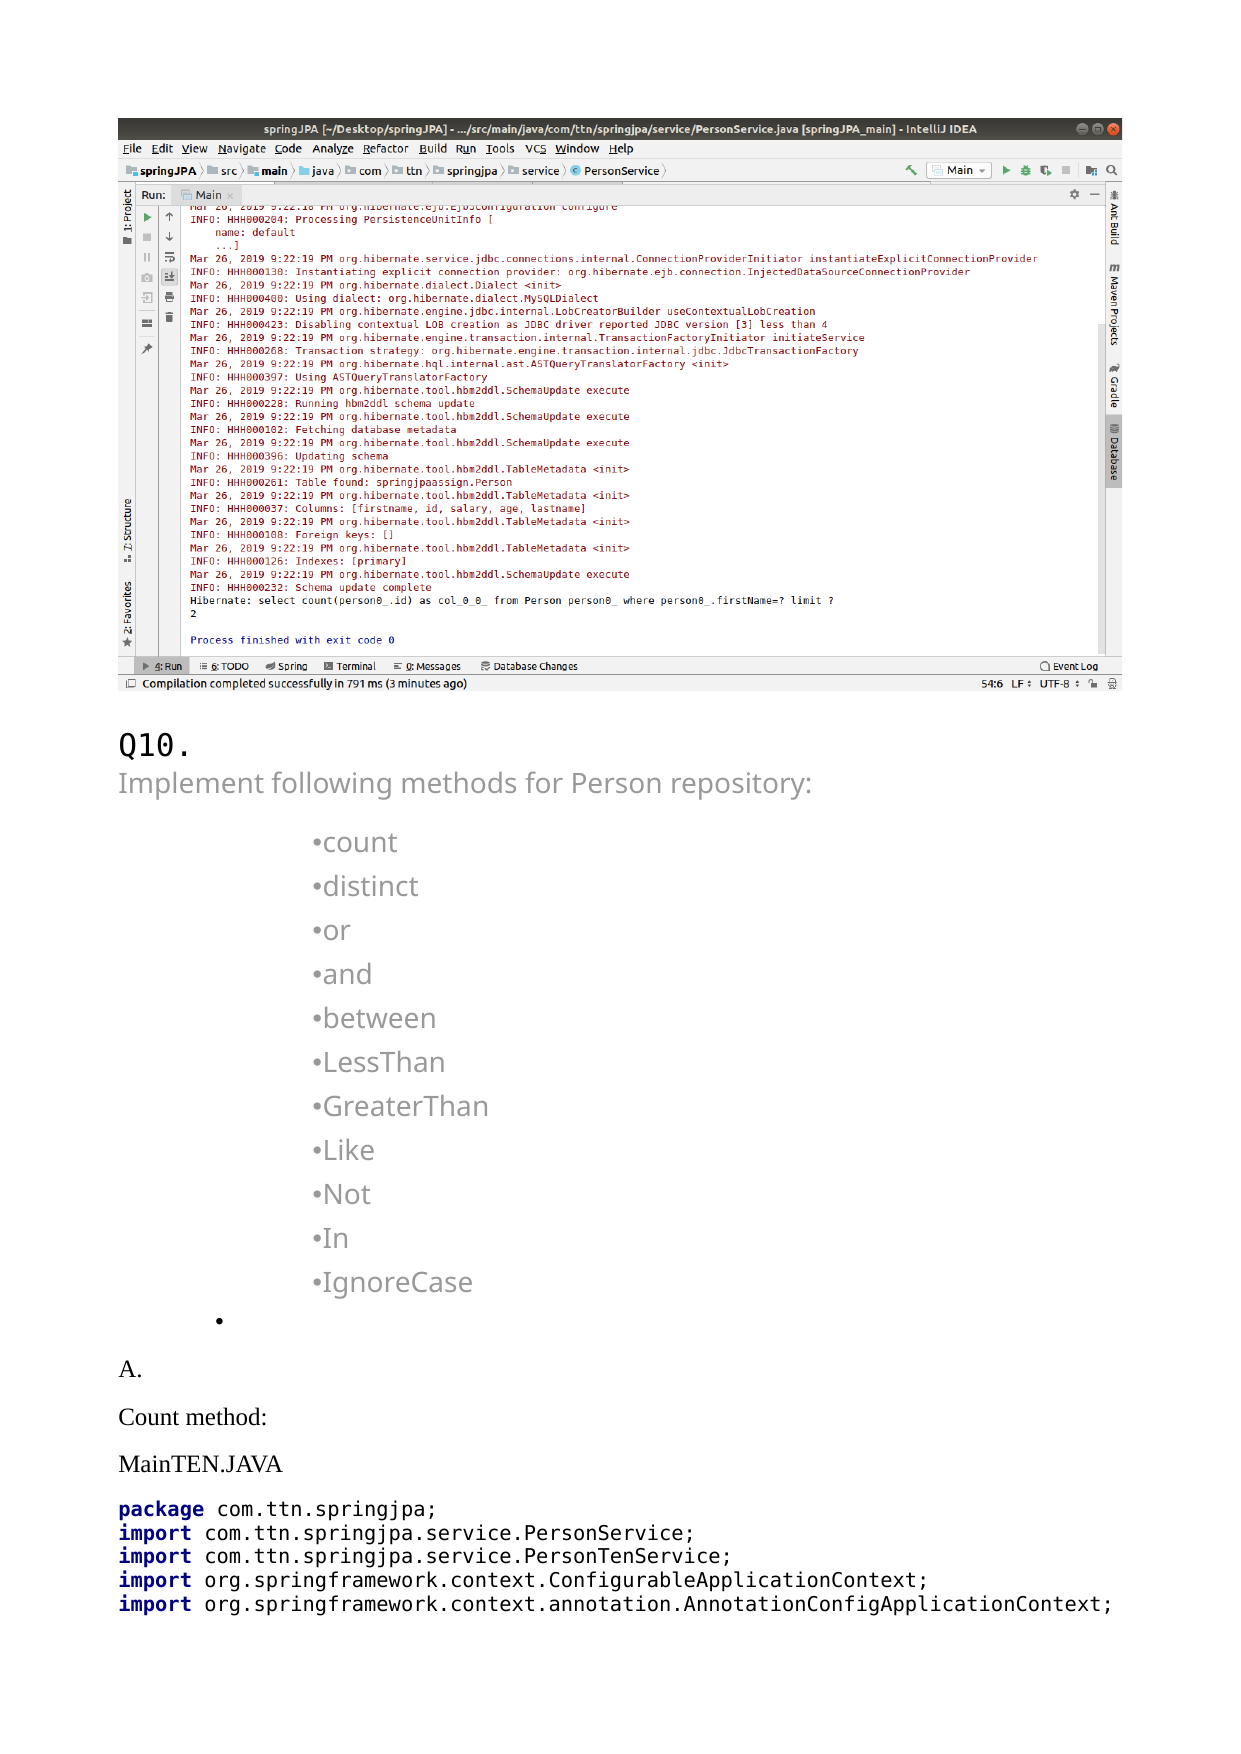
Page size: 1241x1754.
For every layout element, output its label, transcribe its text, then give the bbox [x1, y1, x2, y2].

text A. [118, 1354, 1122, 1383]
text Implement following methods for Person repository: [118, 763, 1122, 802]
picture [118, 118, 1123, 691]
text import org.springframework.context.ConfigurableApplicationContext; [118, 1568, 1122, 1592]
list and [165, 954, 1122, 993]
list IgnoreCase [165, 1263, 1122, 1301]
list Not [165, 1174, 1122, 1213]
text Count method: [118, 1402, 1122, 1431]
list distinct [165, 866, 1122, 904]
list or [165, 910, 1122, 948]
list In [165, 1219, 1122, 1257]
text import com.ttn.springjpa.service.PersonService; [118, 1521, 1122, 1545]
list Like [165, 1131, 1122, 1169]
list between [165, 998, 1122, 1037]
text import org.springframework.context.annotation.AnnotationConfigApplicationContext; [118, 1592, 1122, 1616]
text MainTEN.JAVA [118, 1449, 1122, 1478]
text Q10. [118, 727, 1122, 763]
text package com.ttn.springjpa; [118, 1497, 1122, 1521]
list GreaterThan [165, 1086, 1122, 1125]
text import com.ttn.springjpa.service.PersonTenService; [118, 1545, 1122, 1568]
list count [165, 822, 1122, 860]
list LessThan [165, 1042, 1122, 1081]
